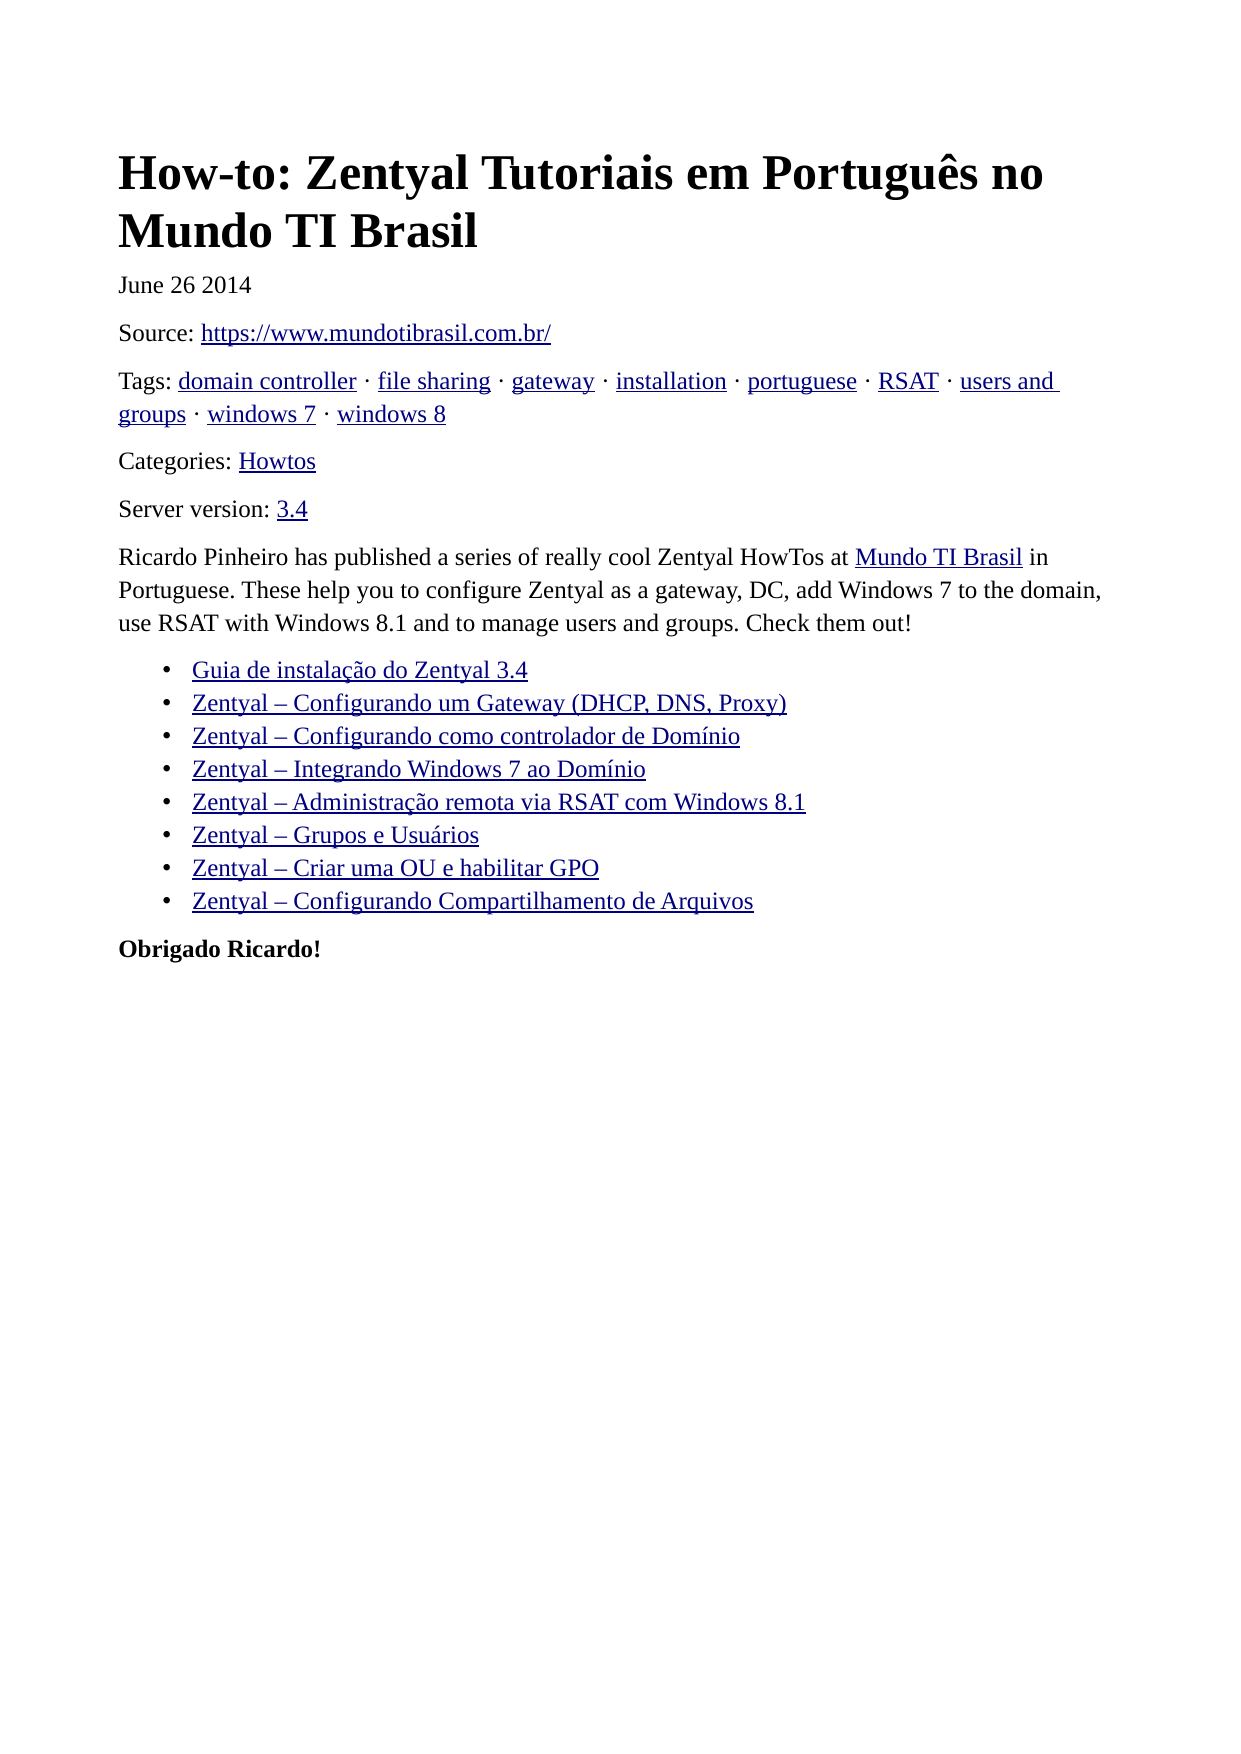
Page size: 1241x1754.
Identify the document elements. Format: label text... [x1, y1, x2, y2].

subtitle How-to: Zentyal Tutoriais em Português no Mundo TI Brasil [118, 143, 1122, 258]
text Ricardo Pinheiro has published a series of really cool Zentyal HowTos at Mundo TI Brasil in Portuguese. These help you to configure Zentyal as a gateway, DC, add Windows 7 to the domain, use RSAT with Windows 8.1 and to manage users and groups. Check them out! [118, 542, 1122, 636]
text Source: https://www.mundotibrasil.com.br/ [118, 318, 1122, 347]
text June 26 2014 [118, 271, 1122, 299]
list Zentyal – Grupos e Usuários [162, 820, 1122, 849]
list Zentyal – Configurando um Gateway (DHCP, DNS, Proxy) [162, 688, 1122, 717]
list Zentyal – Configurando como controlador de Domínio [162, 721, 1122, 750]
text Categories: Howtos [118, 446, 1122, 475]
list Zentyal – Administração remota via RSAT com Windows 8.1 [162, 787, 1122, 816]
list Guia de instalação do Zentyal 3.4 [162, 655, 1122, 684]
list Zentyal – Criar uma OU e habilitar GPO [162, 853, 1122, 882]
list Zentyal – Integrando Windows 7 ao Domínio [162, 754, 1122, 783]
text Obrigado Ricardo! [118, 934, 1122, 963]
list Zentyal – Configurando Compartilhamento de Arquivos [162, 886, 1122, 915]
text Tags: domain controller · file sharing · gateway · installation · portuguese · RSAT · users and groups · windows 7 · windows 8 [118, 366, 1122, 428]
text Server version: 3.4 [118, 494, 1122, 523]
